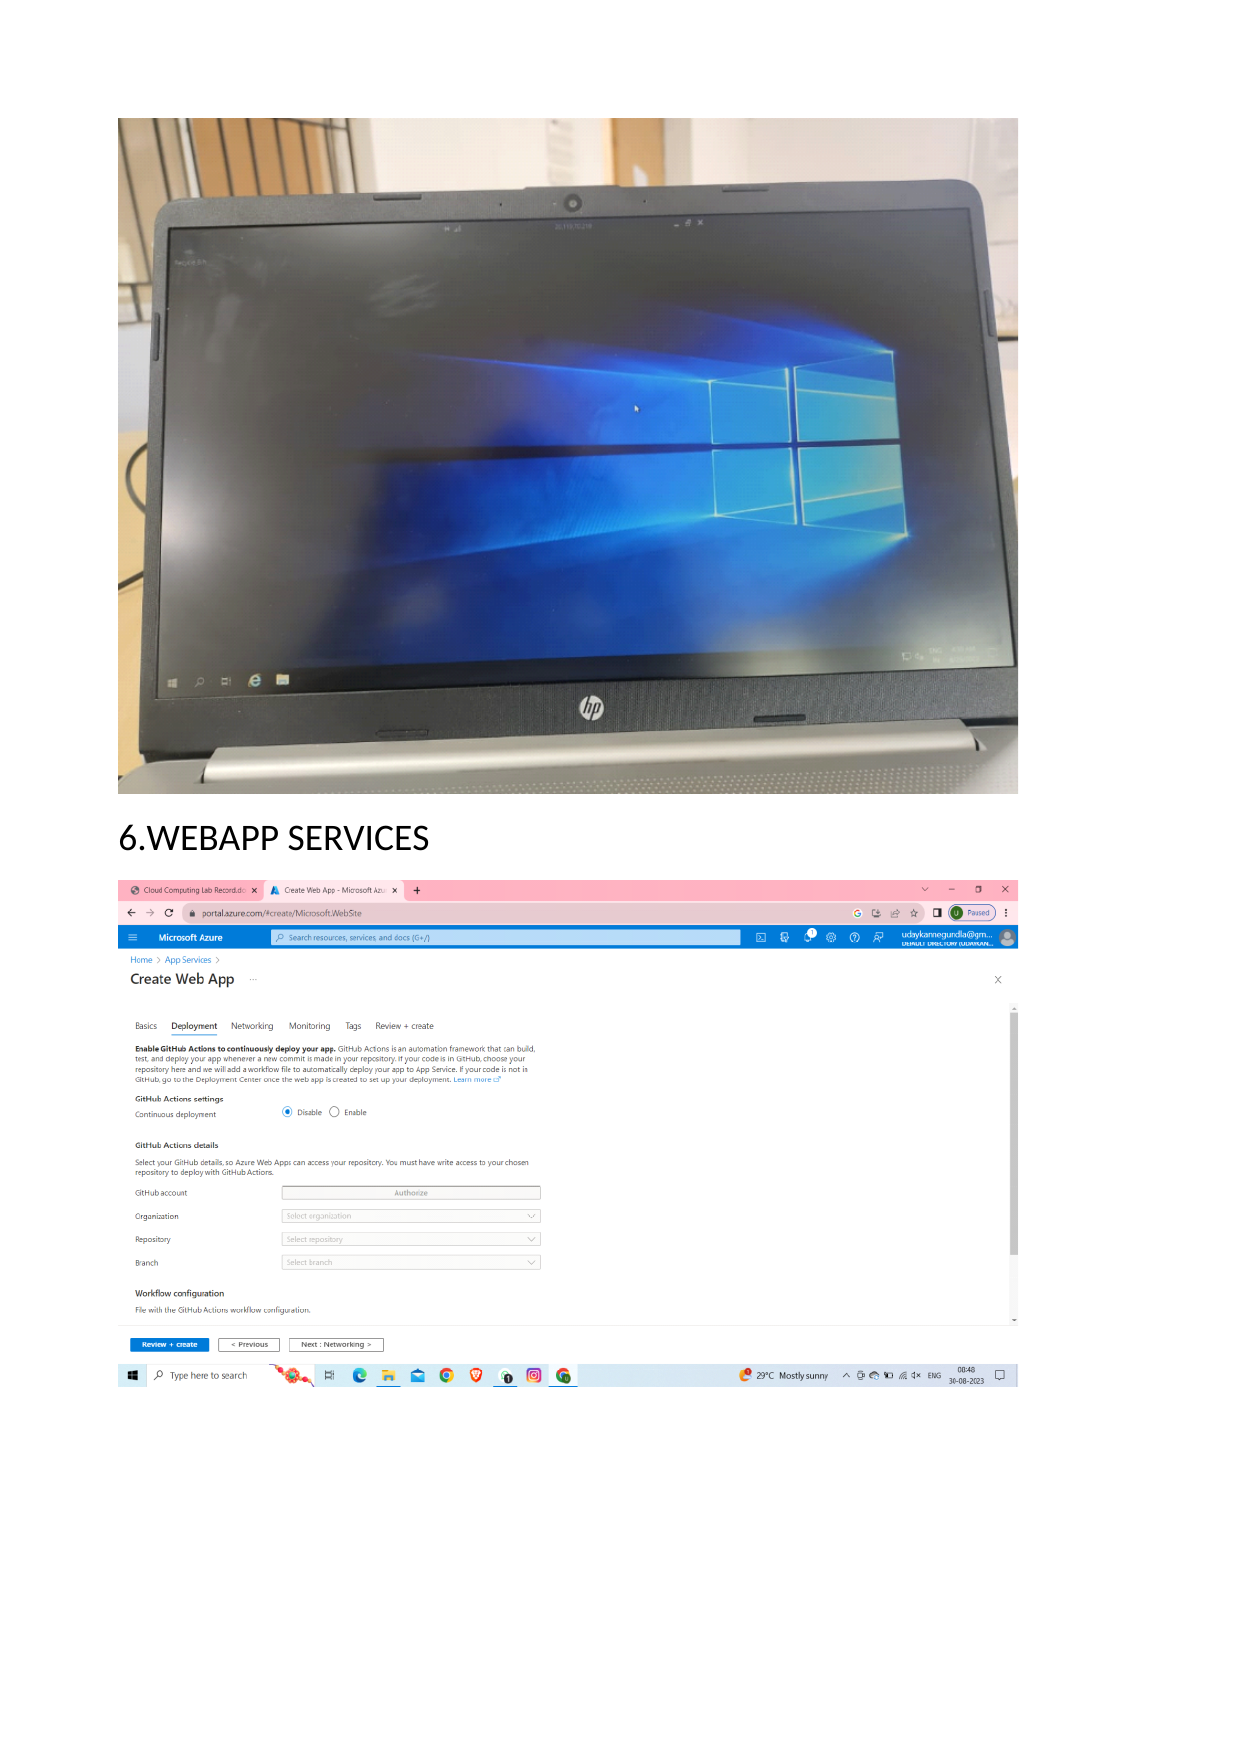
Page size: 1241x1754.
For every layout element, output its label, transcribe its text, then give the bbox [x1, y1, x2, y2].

text 6.WEBAPP SERVICES [118, 814, 1122, 860]
